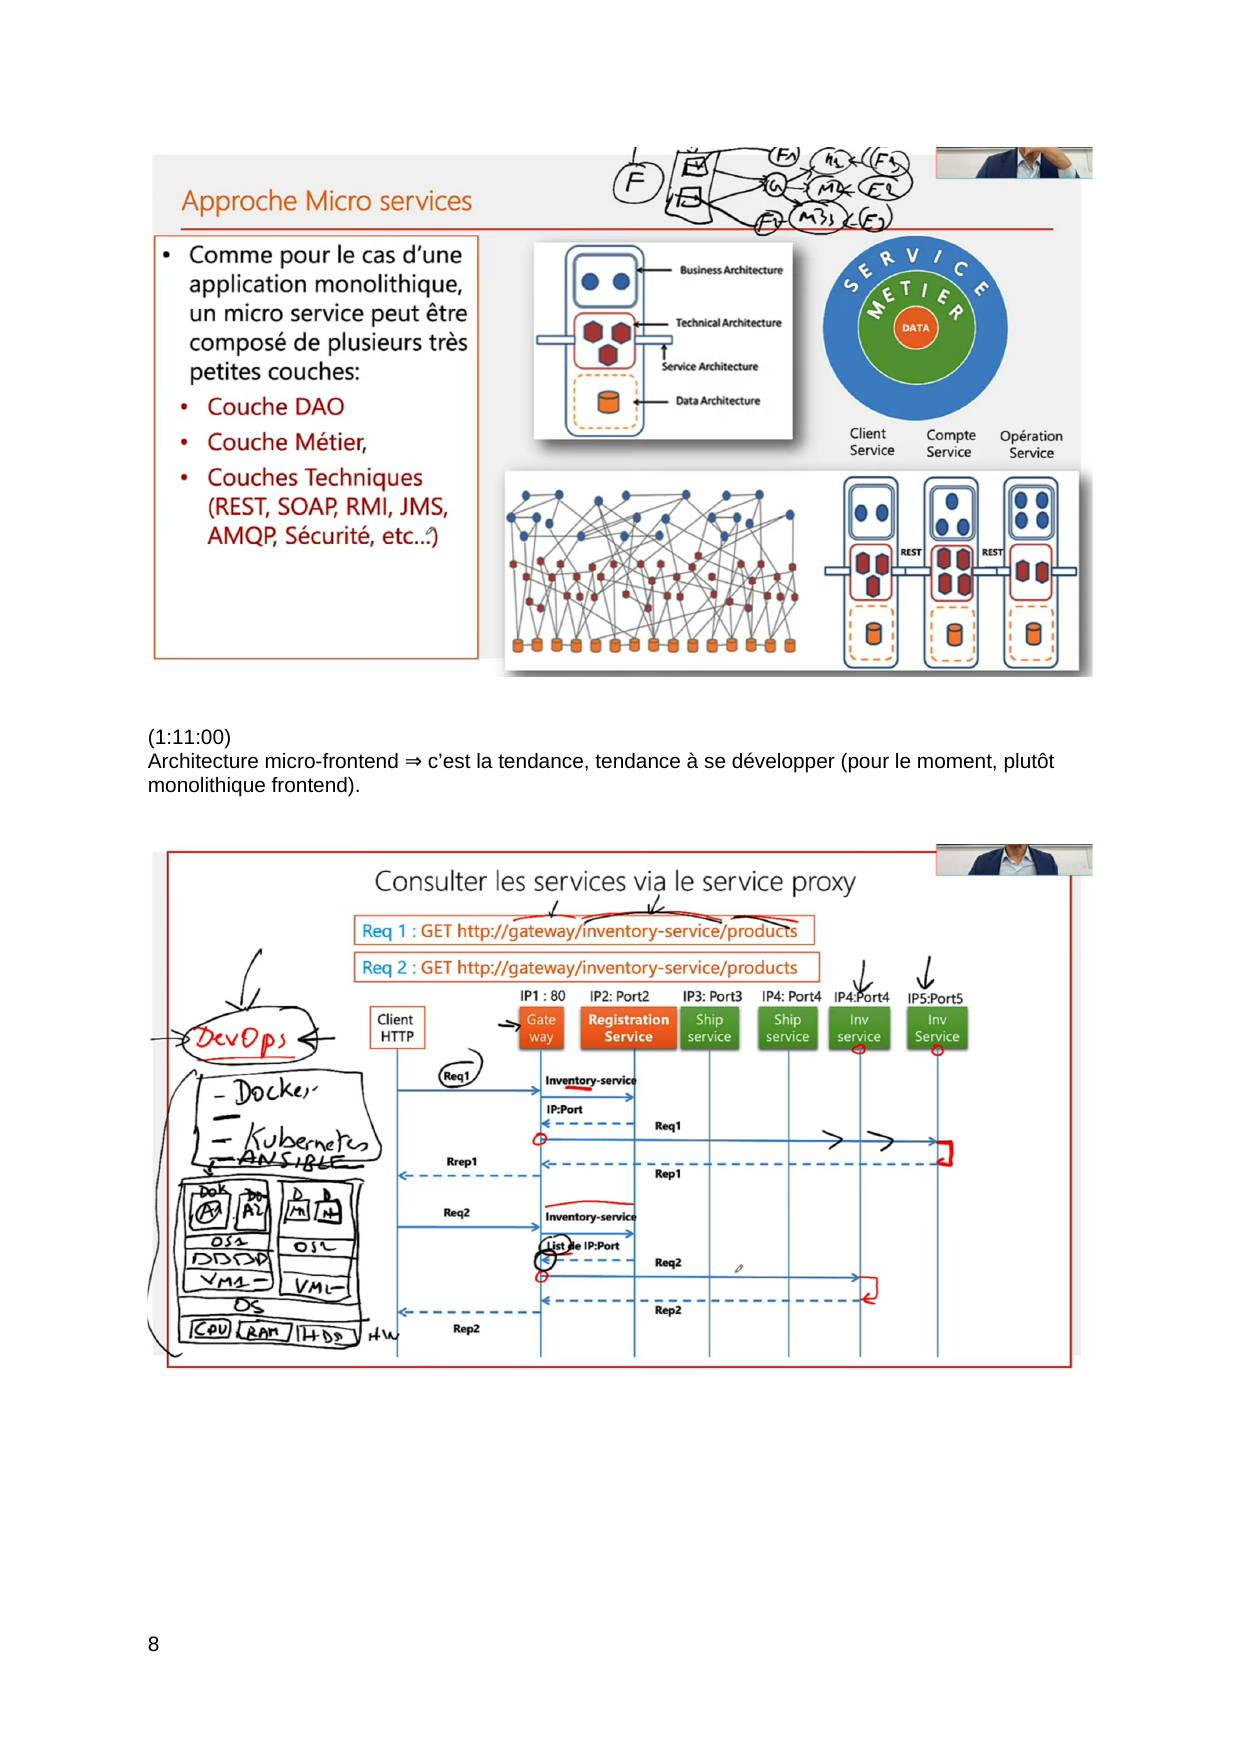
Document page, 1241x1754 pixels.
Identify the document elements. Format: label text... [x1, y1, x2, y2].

picture [147, 844, 1093, 1374]
text Architecture micro-frontend ⇒ c’est la tendance, tendance à se développer (pour le moment, plutôt monolithique frontend). [148, 749, 1093, 797]
picture [147, 147, 1093, 677]
text (1:11:00) [148, 725, 1093, 749]
